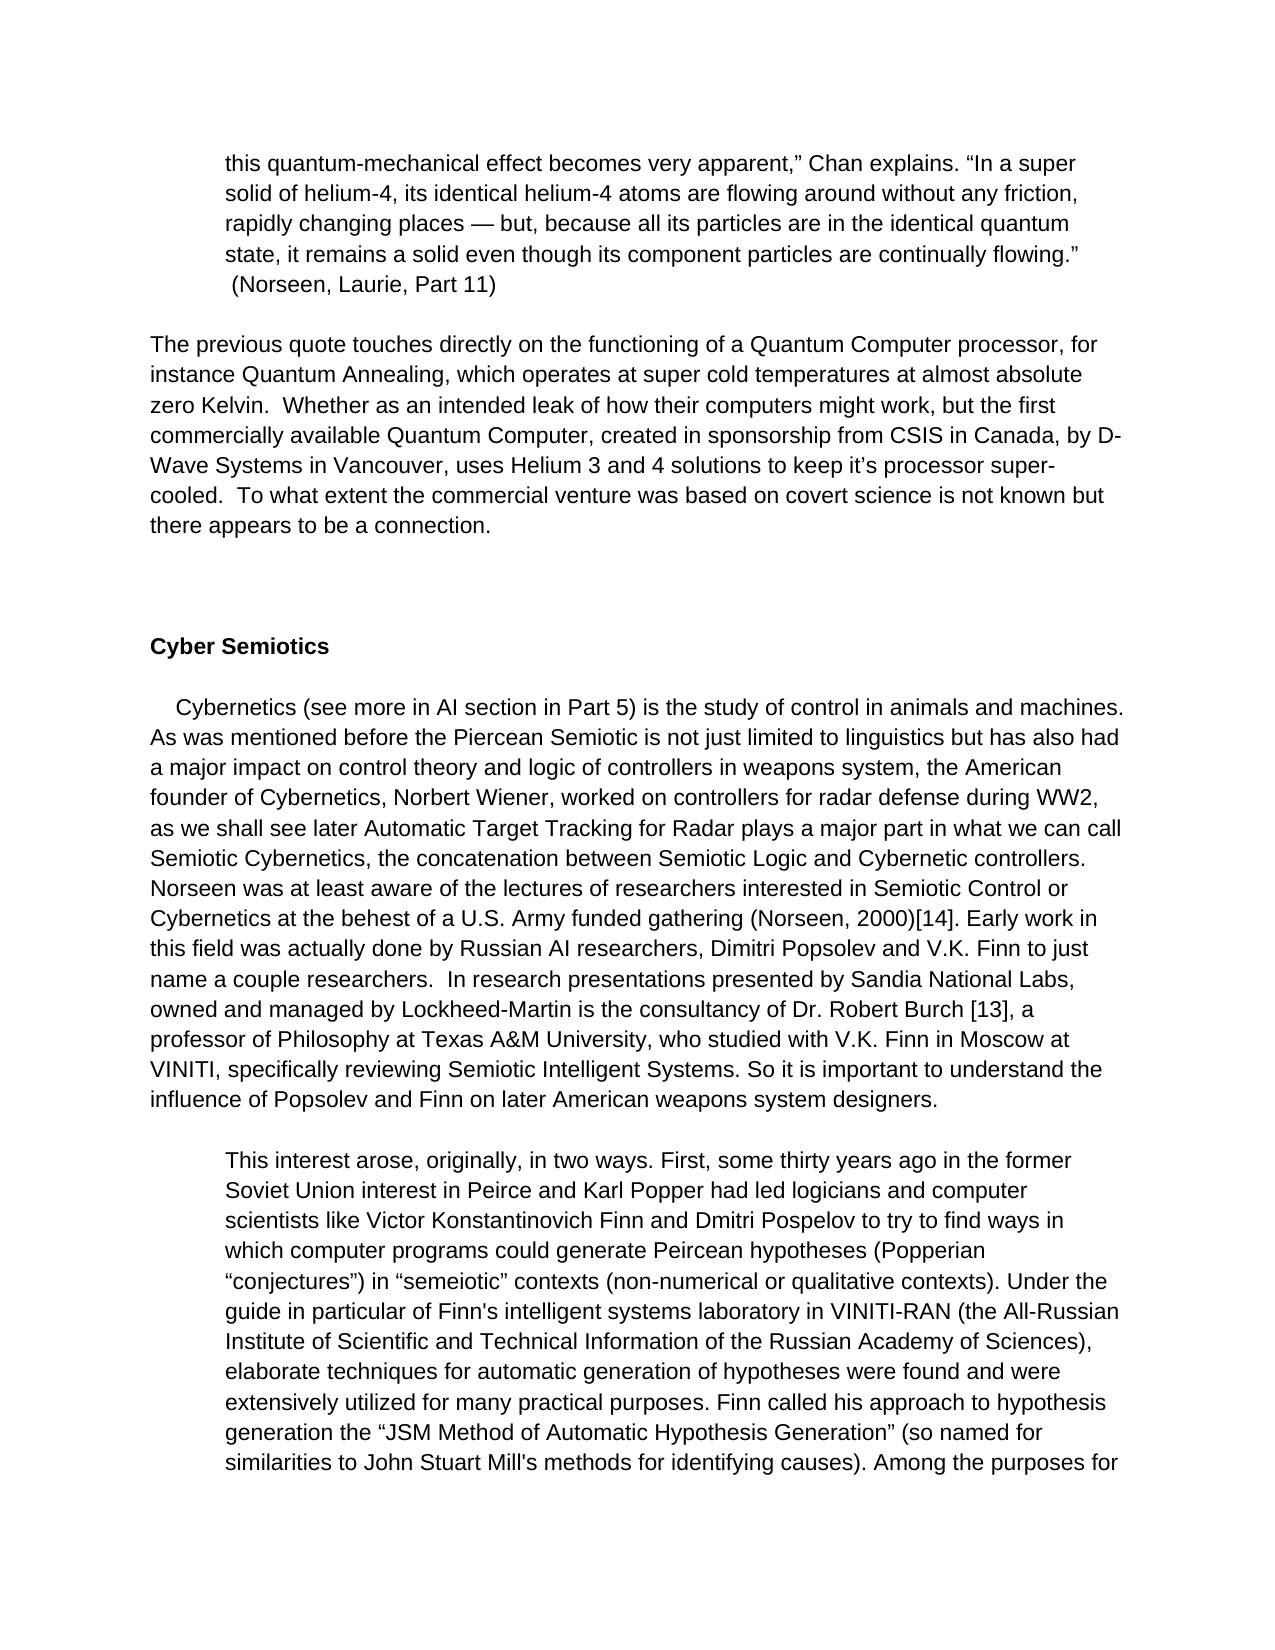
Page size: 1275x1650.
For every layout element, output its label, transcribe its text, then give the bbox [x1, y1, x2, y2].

text this quantum-mechanical effect becomes very apparent,” Chan explains. “In a super solid of helium-4, its identical helium-4 atoms are flowing around without any friction, rapidly changing places — but, because all its particles are in the identical quantum state, it remains a solid even though its component particles are continually flowing.” (Norseen, Laurie, Part 11) [225, 150, 1125, 327]
text The previous quote touches directly on the functioning of a Quantum Computer processor, for instance Quantum Annealing, which operates at super cold temperatures at almost absolute zero Kelvin. Whether as an intended leak of how their computers might work, but the first commercially available Quantum Computer, created in sponsorship from CSIS in Canada, by D-Wave Systems in Vancouver, uses Helium 3 and 4 solutions to keep it’s processor super-cooled. To what extent the commercial venture was based on covert science is not known but there appears to be a connection. [150, 331, 1125, 539]
text Cyber Semiotics [150, 633, 1125, 660]
text This interest arose, originally, in two ways. First, some thirty years ago in the former Soviet Union interest in Peirce and Karl Popper had led logicians and computer scientists like Victor Konstantinovich Finn and Dmitri Pospelov to try to find ways in which computer programs could generate Peircean hypotheses (Popperian “conjectures”) in “semeiotic” contexts (non-numerical or qualitative contexts). Under the guide in particular of Finn's intelligent systems laboratory in VINITI-RAN (the All-Russian Institute of Scientific and Technical Information of the Russian Academy of Sciences), elaborate techniques for automatic generation of hypotheses were found and were extensively utilized for many practical purposes. Finn called his approach to hypothesis generation the “JSM Method of Automatic Hypothesis Generation” (so named for similarities to John Stuart Mill's methods for identifying causes). Among the purposes for [225, 1147, 1125, 1475]
text Cybernetics (see more in AI section in Part 5) is the study of control in animals and machines. As was mentioned before the Piercean Semiotic is not just limited to linguistics but has also had a major impact on control theory and logic of controllers in weapons system, the American founder of Cybernetics, Norbert Wiener, worked on controllers for radar defense during WW2, as we shall see later Automatic Target Tracking for Radar plays a major part in what we can call Semiotic Cybernetics, the concatenation between Semiotic Logic and Cybernetic controllers. Norseen was at least aware of the lectures of researchers interested in Semiotic Control or Cybernetics at the behest of a U.S. Army funded gathering (Norseen, 2000)[14]. Early work in this field was actually done by Russian AI researchers, Dimitri Popsolev and V.K. Finn to just name a couple researchers. In research presentations presented by Sandia National Labs, owned and managed by Lockheed-Martin is the consultancy of Dr. Robert Burch [13], a professor of Philosophy at Texas A&M University, who studied with V.K. Finn in Moscow at VINITI, specifically reviewing Semiotic Intelligent Systems. So it is important to understand the influence of Popsolev and Finn on later American weapons system designers. [150, 694, 1125, 1113]
